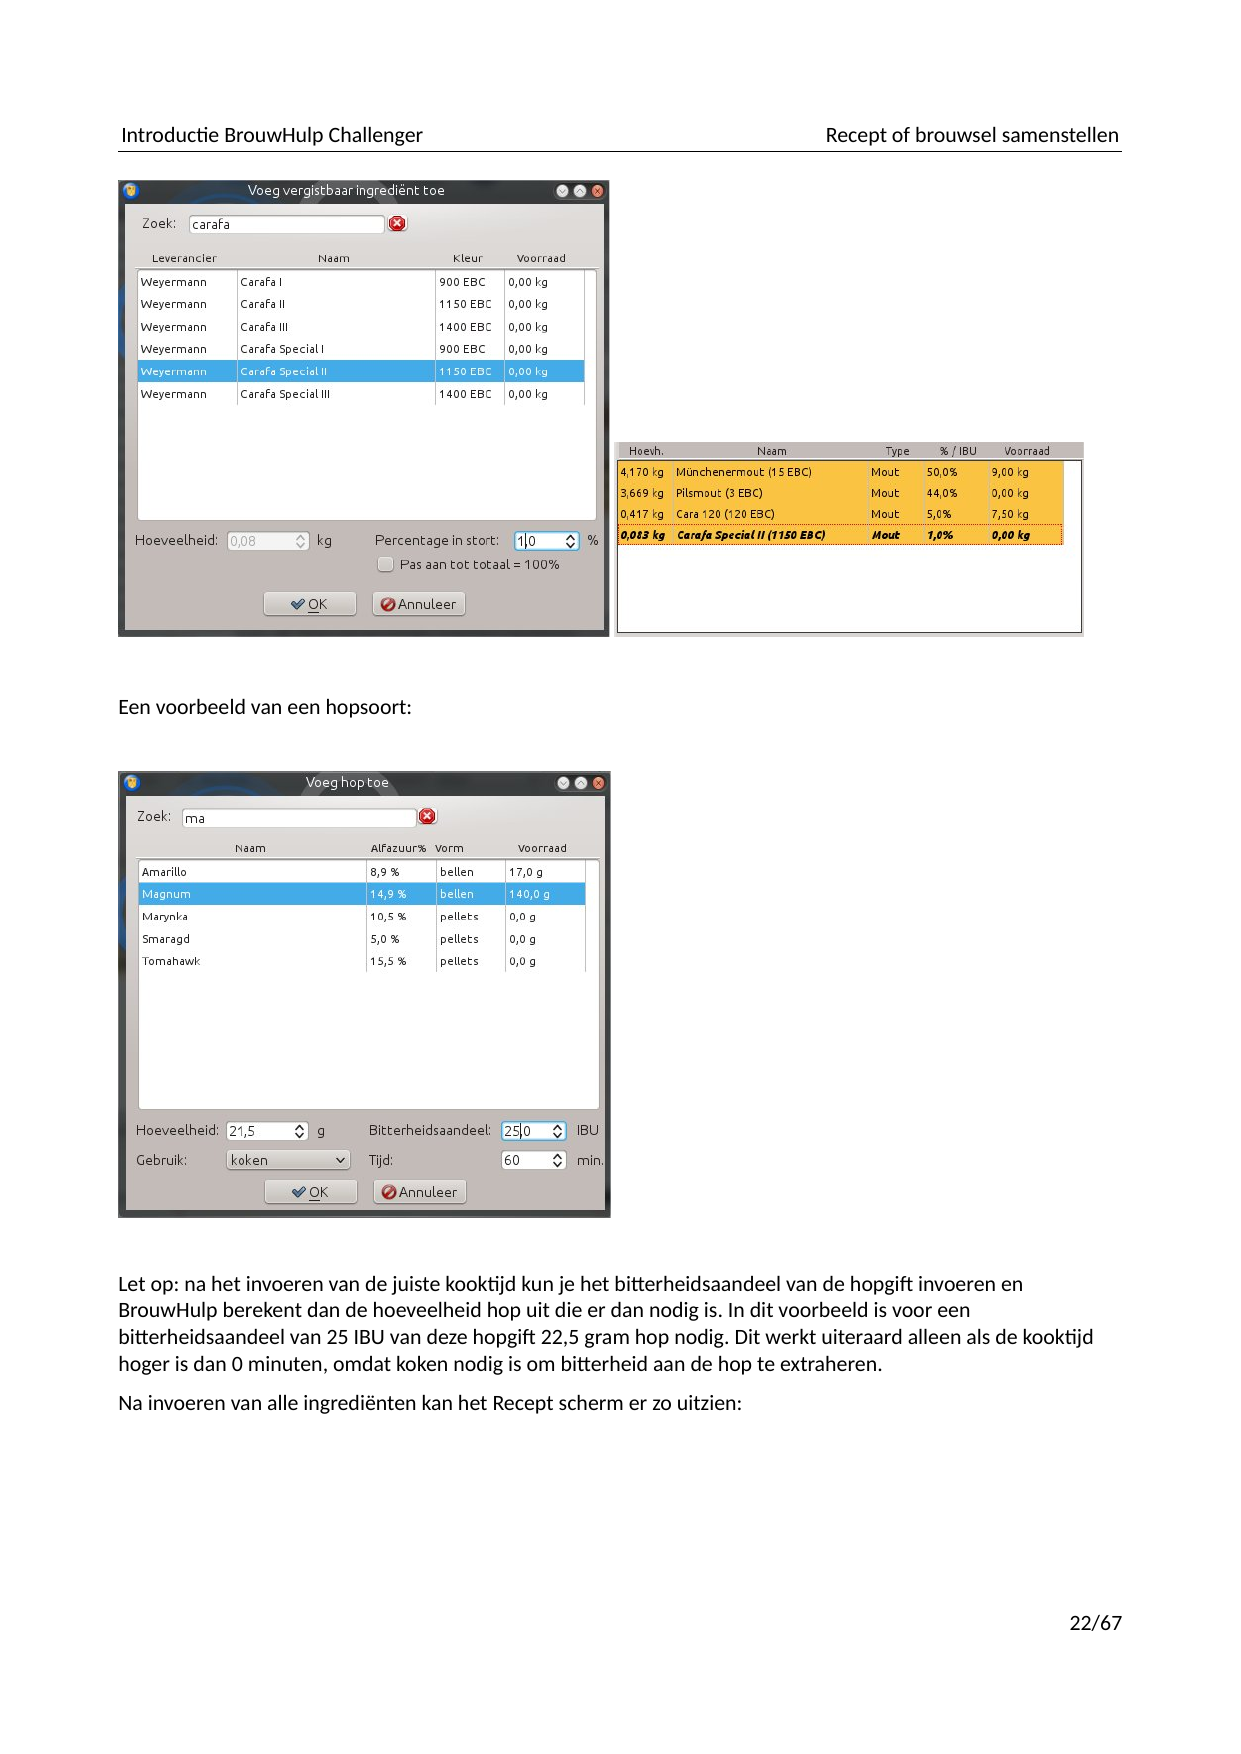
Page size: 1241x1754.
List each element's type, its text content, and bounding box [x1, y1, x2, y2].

picture [614, 442, 1084, 637]
picture [118, 771, 611, 1218]
text Let op: na het invoeren van de juiste kooktijd kun je het bitterheidsaandeel van de hopgift invoeren en BrouwHulp berekent dan de hoeveelheid hop uit die er dan nodig is. In dit voorbeeld is voor een bitterheidsaandeel van 25 IBU van deze hopgift 22,5 gram hop nodig. Dit werkt uiteraard alleen als de kooktijd hoger is dan 0 minuten, omdat koken nodig is om bitterheid aan de hop te extraheren. [118, 1270, 1122, 1376]
text Een voorbeeld van een hopsoort: [118, 693, 1122, 720]
text Na invoeren van alle ingrediënten kan het Recept scherm er zo uitzien: [118, 1389, 1122, 1416]
picture [118, 180, 610, 637]
